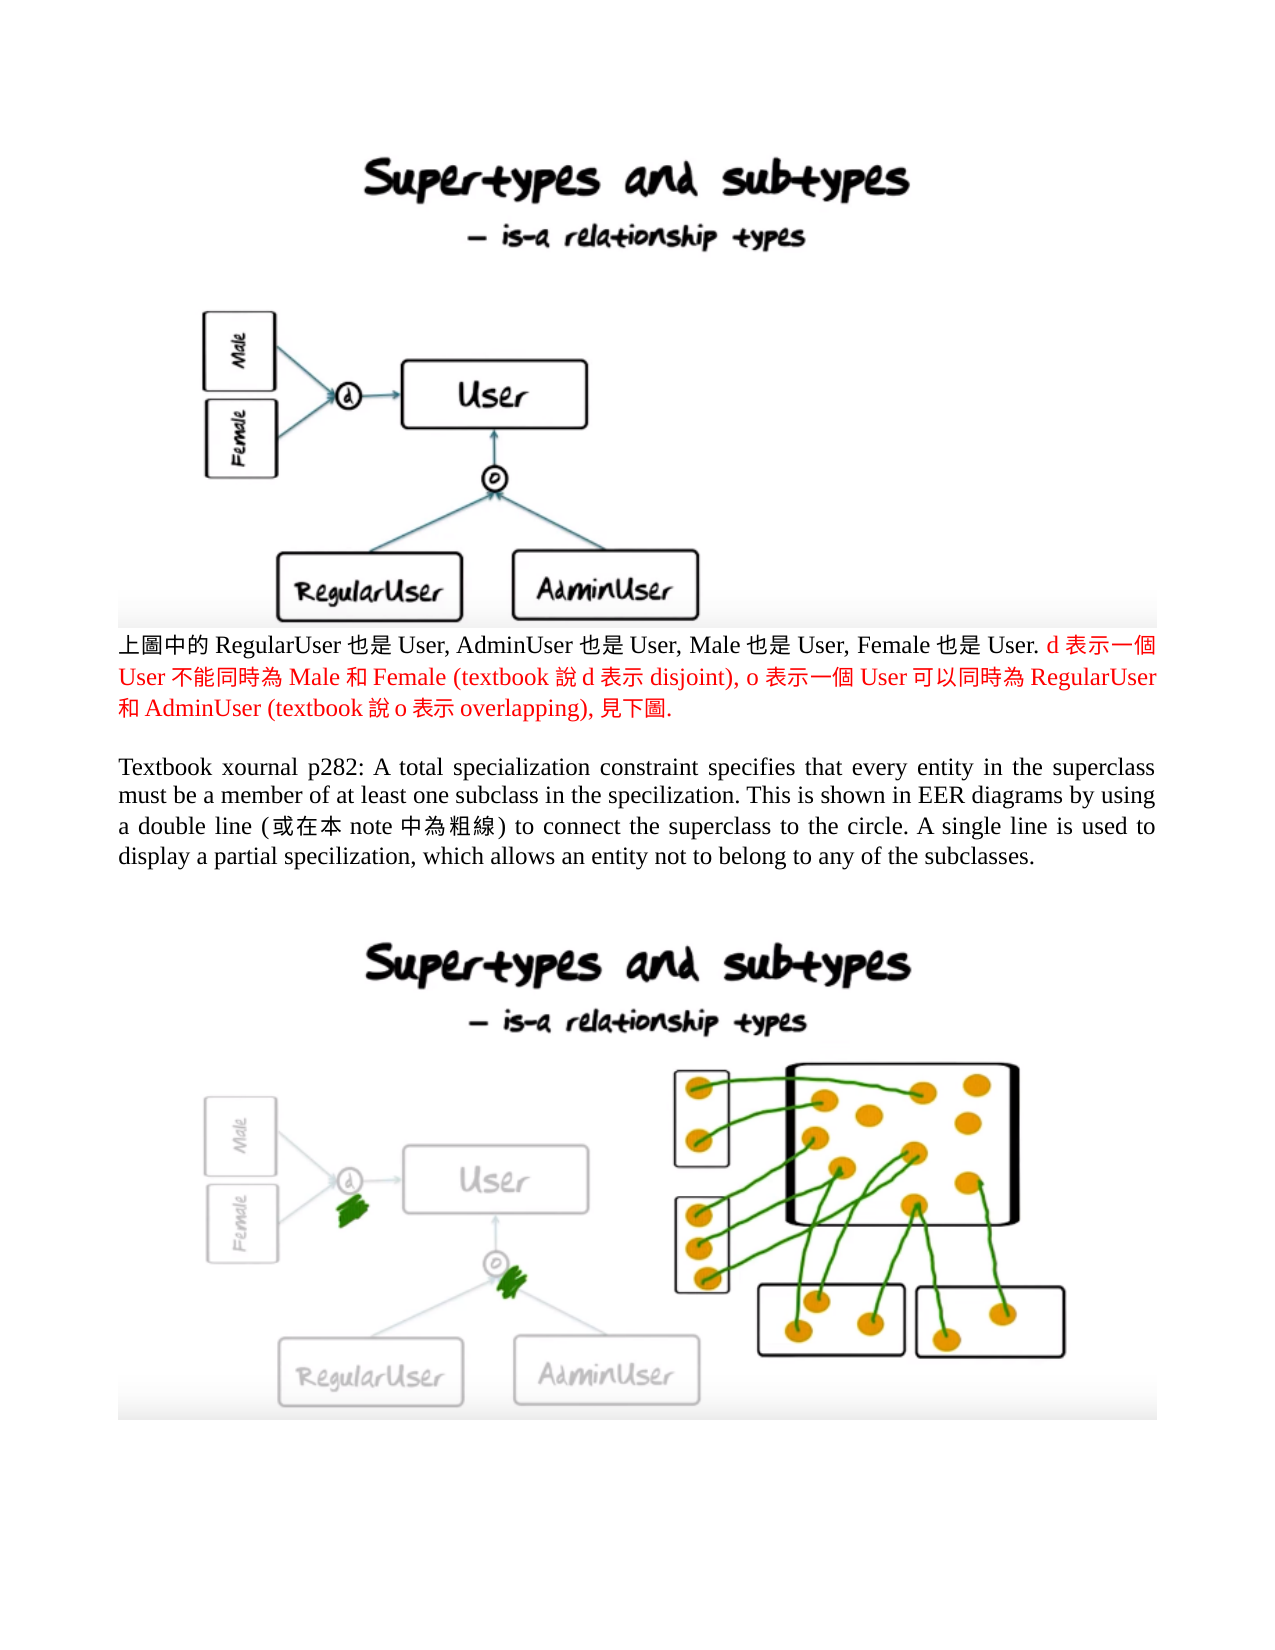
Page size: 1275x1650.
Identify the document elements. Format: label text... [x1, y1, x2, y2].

text Textbook xournal p282: A total specialization constraint specifies that every entity in the superclass must be a member of at least one subclass in the specilization. This is shown in EER diagrams by using a double line (或在本note中為粗線) to connect the superclass to the circle. A single line is used to display a partial specilization, which allows an entity not to belong to any of the subclasses. [118, 752, 1157, 870]
text 上圖中的RegularUser也是User, AdminUser也是User, Male也是User, Female也是User. d表示一個User不能同時為Male和Female (textbook說d表示disjoint), o表示一個User可以同時為RegularUser和AdminUser (textbook說o表示overlapping), 見下圖. [118, 628, 1157, 723]
picture [118, 146, 1157, 628]
picture [118, 927, 1157, 1420]
